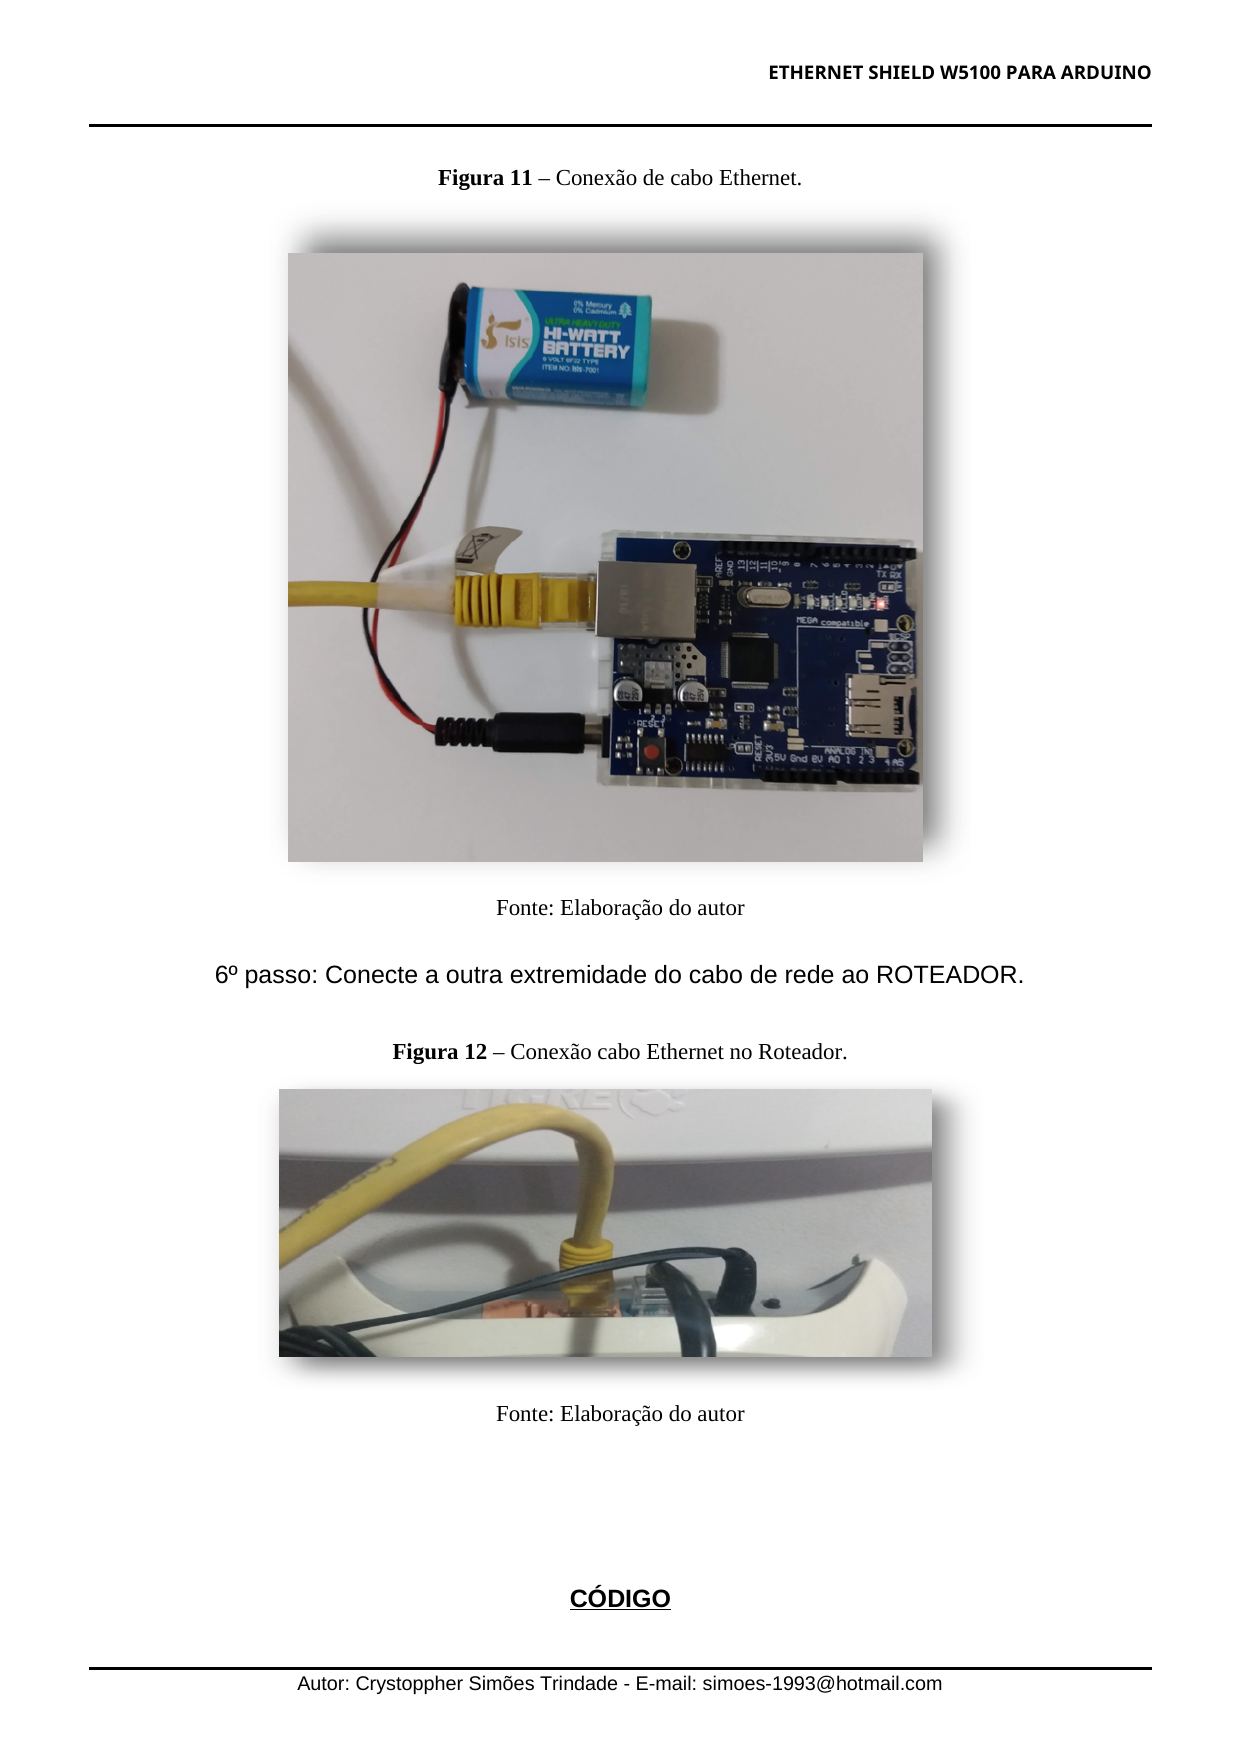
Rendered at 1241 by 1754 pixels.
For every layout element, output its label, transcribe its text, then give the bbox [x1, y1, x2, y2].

text Fonte: Elaboração do autor [89, 894, 1152, 921]
text CÓDIGO [89, 1584, 1152, 1613]
text 6º passo: Conecte a outra extremidade do cabo de rede ao ROTEADOR. [89, 960, 1152, 989]
text Fonte: Elaboração do autor [89, 1400, 1152, 1427]
text Figura 11 – Conexão de cabo Ethernet. [89, 164, 1152, 190]
picture [256, 1075, 984, 1390]
text Figura 12 – Conexão cabo Ethernet no Roteador. [89, 1038, 1152, 1065]
picture [269, 200, 972, 884]
